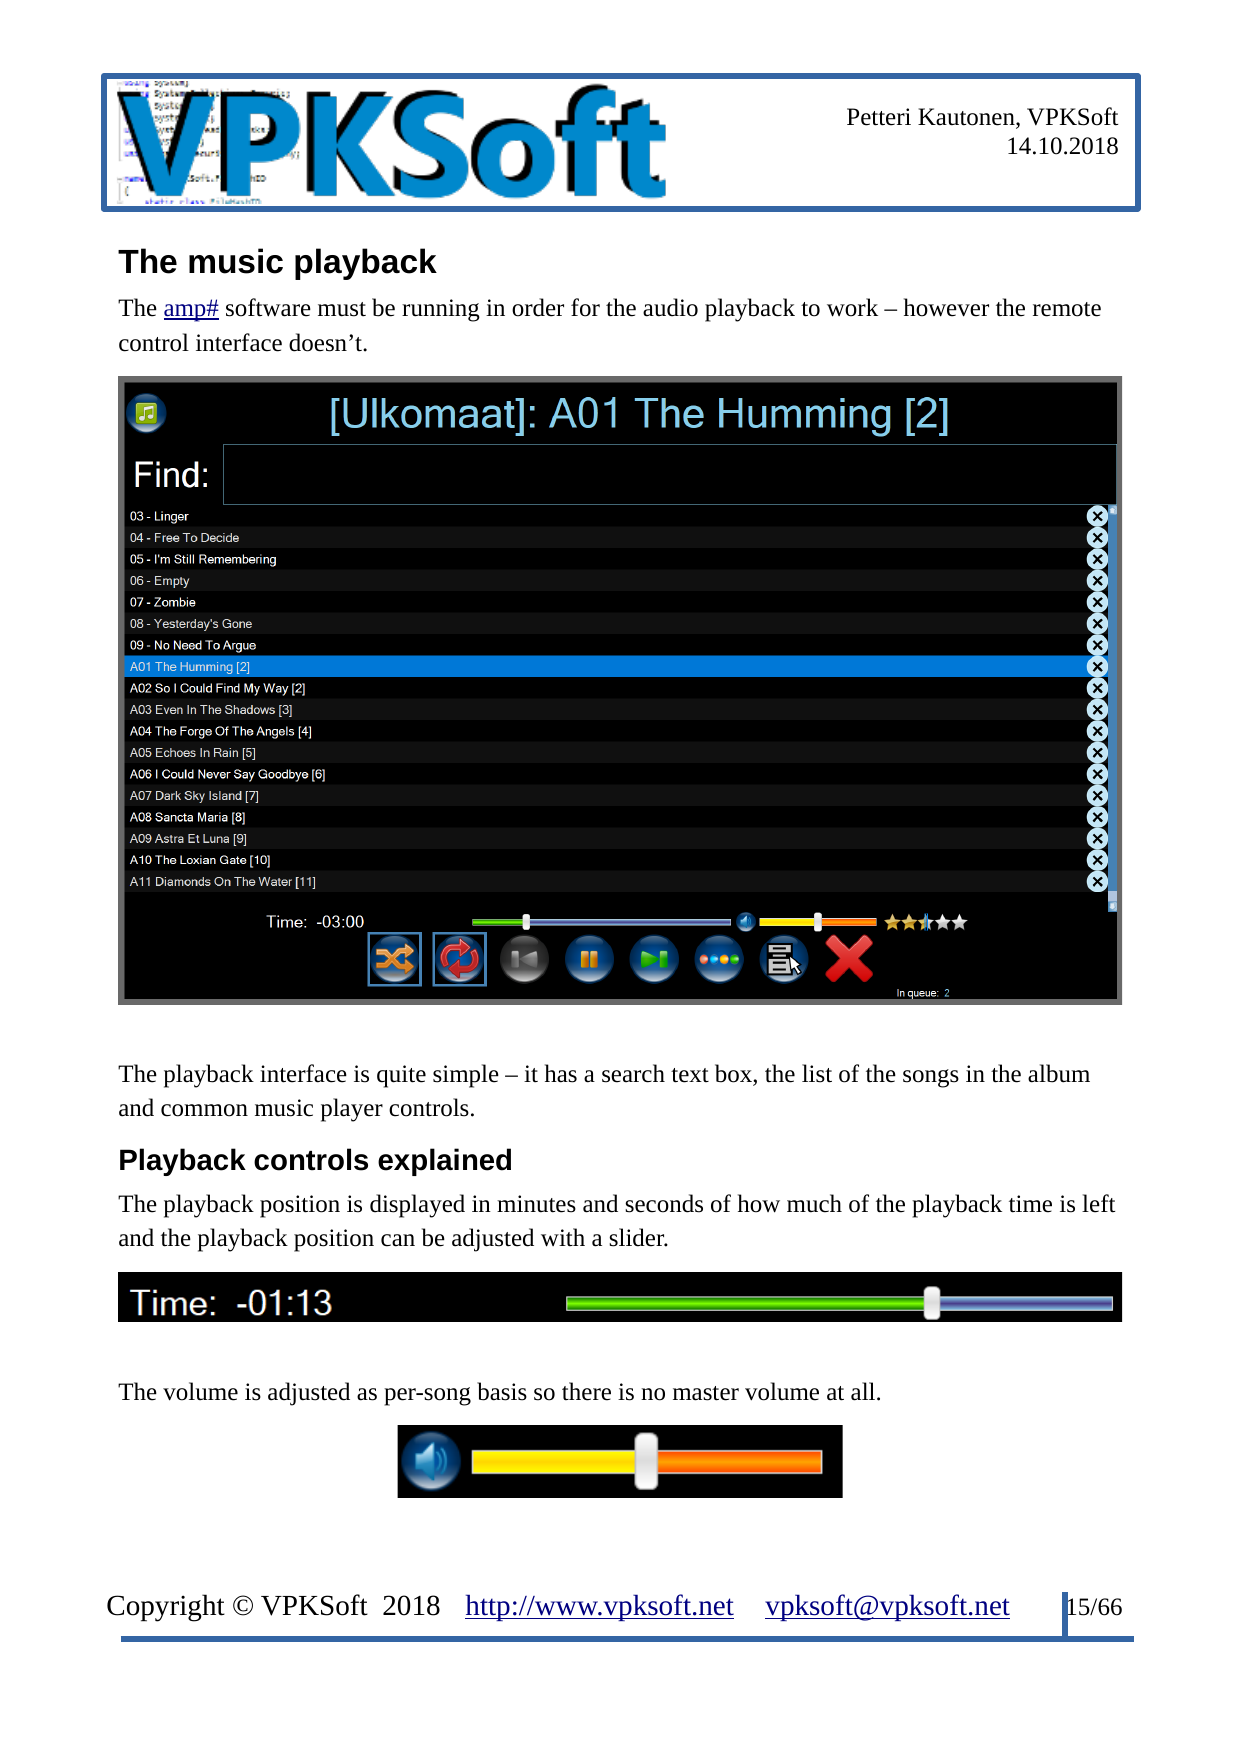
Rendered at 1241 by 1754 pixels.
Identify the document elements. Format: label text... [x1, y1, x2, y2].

subtitle Playback controls explained [118, 1142, 1122, 1176]
picture [118, 1272, 1123, 1322]
text The playback interface is quite simple – it has a search text box, the list of the songs in the album and common music player controls. [118, 1059, 1122, 1122]
picture [116, 81, 672, 204]
subtitle The music playback [118, 242, 1122, 281]
text The playback position is displayed in minutes and seconds of how much of the playback time is left and the playback position can be adjusted with a slider. [118, 1189, 1122, 1252]
text The amp# software must be running in order for the audio playback to work – however the remote control interface doesn’t. [118, 293, 1122, 356]
picture [397, 1425, 843, 1498]
text The volume is adjusted as per-song basis so there is no master volume at all. [118, 1377, 1122, 1406]
picture [118, 376, 1123, 1005]
